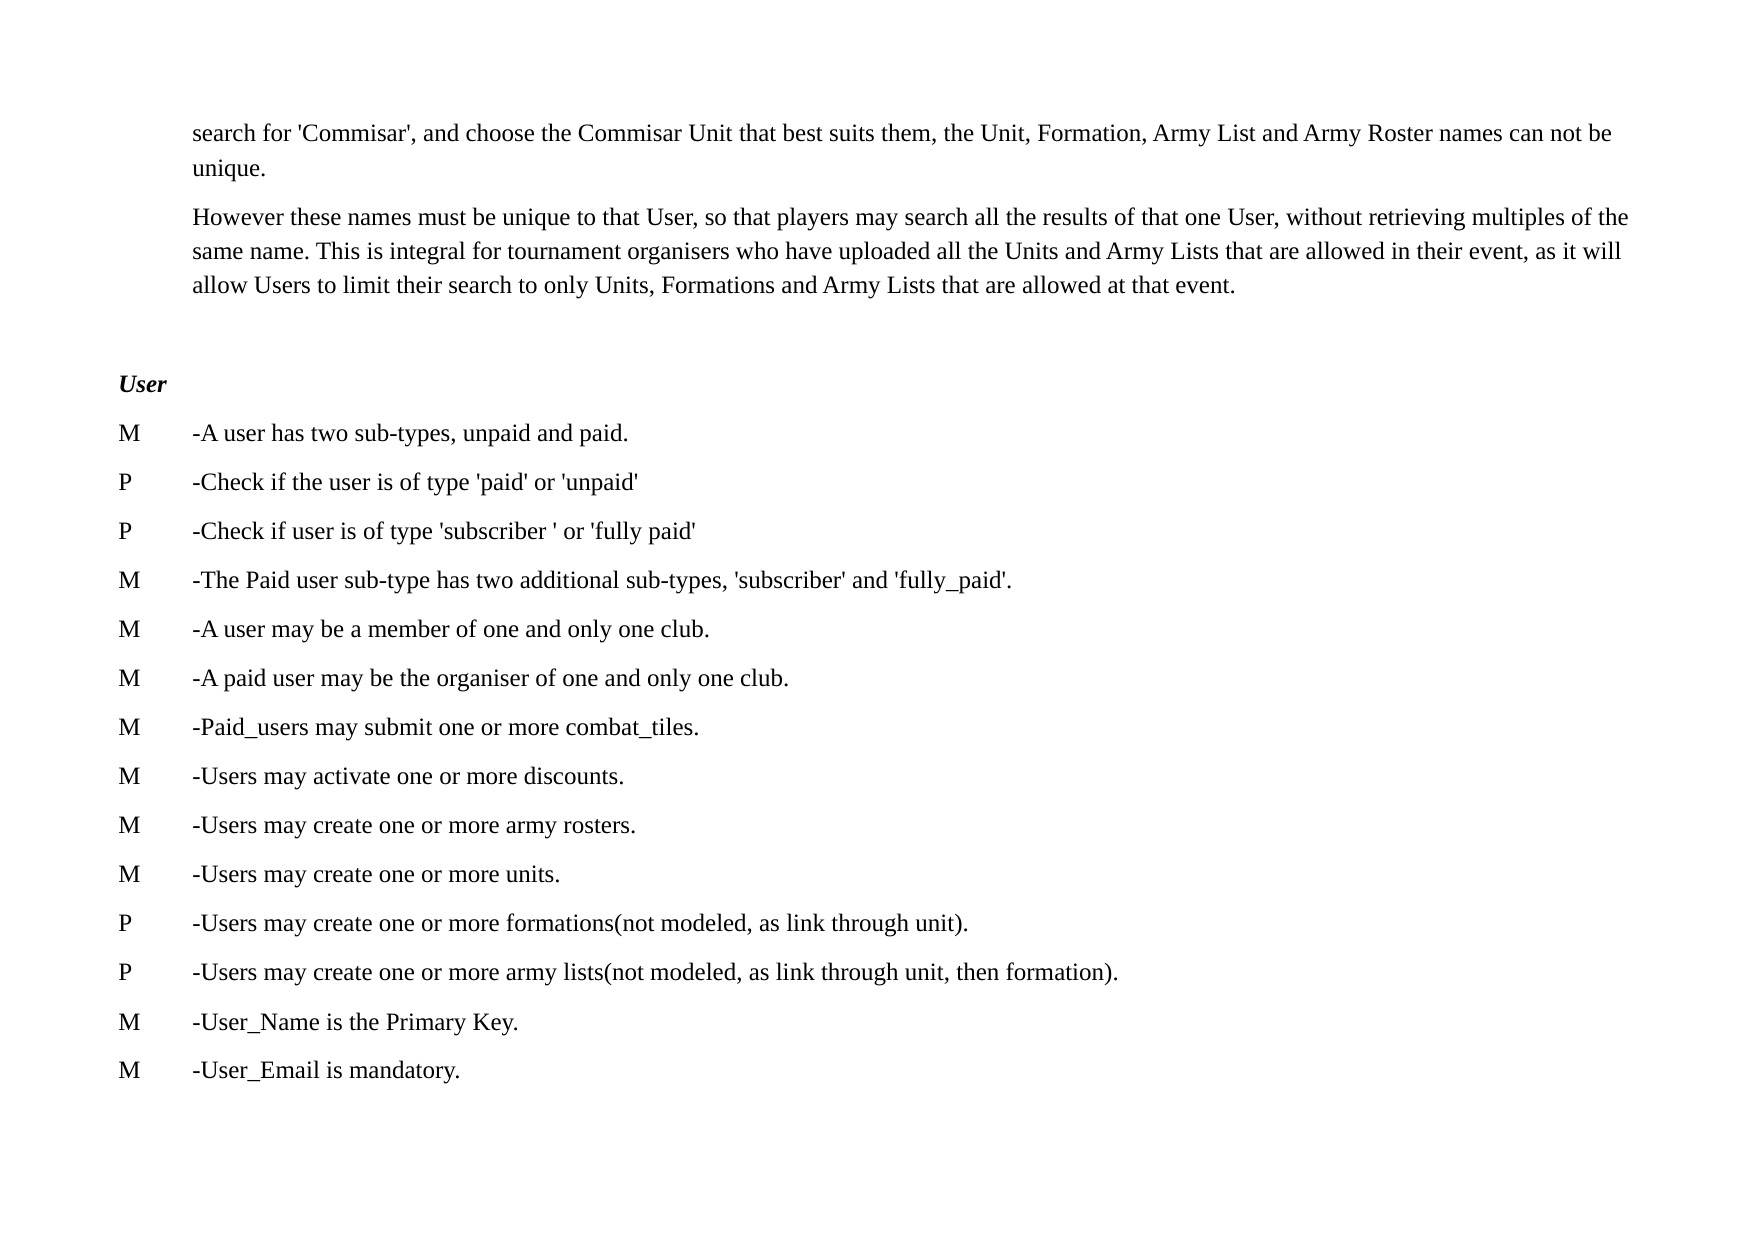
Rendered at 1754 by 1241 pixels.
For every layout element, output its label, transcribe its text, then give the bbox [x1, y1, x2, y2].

text User [118, 369, 1653, 397]
text M -Users may activate one or more discounts. [118, 761, 1653, 790]
text M -Paid_users may submit one or more combat_tiles. [118, 712, 1653, 741]
text M -User_Email is mandatory. [118, 1056, 1653, 1084]
text P -Users may create one or more army lists(not modeled, as link through unit, then formation). [118, 957, 1653, 986]
text M -Users may create one or more units. [118, 859, 1653, 888]
text P -Check if the user is of type 'paid' or 'unpaid' [118, 467, 1653, 496]
text M -A user may be a member of one and only one club. [118, 614, 1653, 643]
text M -A paid user may be the organiser of one and only one club. [118, 663, 1653, 692]
text search for 'Commisar', and choose the Commisar Unit that best suits them, the Unit, Formation, Army List and Army Roster names can not be unique. [118, 118, 1653, 181]
text However these names must be unique to that User, so that players may search all the results of that one User, without retrieving multiples of the same name. This is integral for tournament organisers who have uploaded all the Units and Army Lists that are allowed in their event, as it will allow Users to limit their search to only Units, Formations and Army Lists that are allowed at that event. [118, 202, 1653, 299]
text M -Users may create one or more army rosters. [118, 810, 1653, 839]
text M -User_Name is the Primary Key. [118, 1007, 1653, 1035]
text P -Users may create one or more formations(not modeled, as link through unit). [118, 908, 1653, 937]
text P -Check if user is of type 'subscriber ' or 'fully paid' [118, 516, 1653, 545]
text M -The Paid user sub-type has two additional sub-types, 'subscriber' and 'fully_paid'. [118, 565, 1653, 594]
text M -A user has two sub-types, unpaid and paid. [118, 418, 1653, 447]
